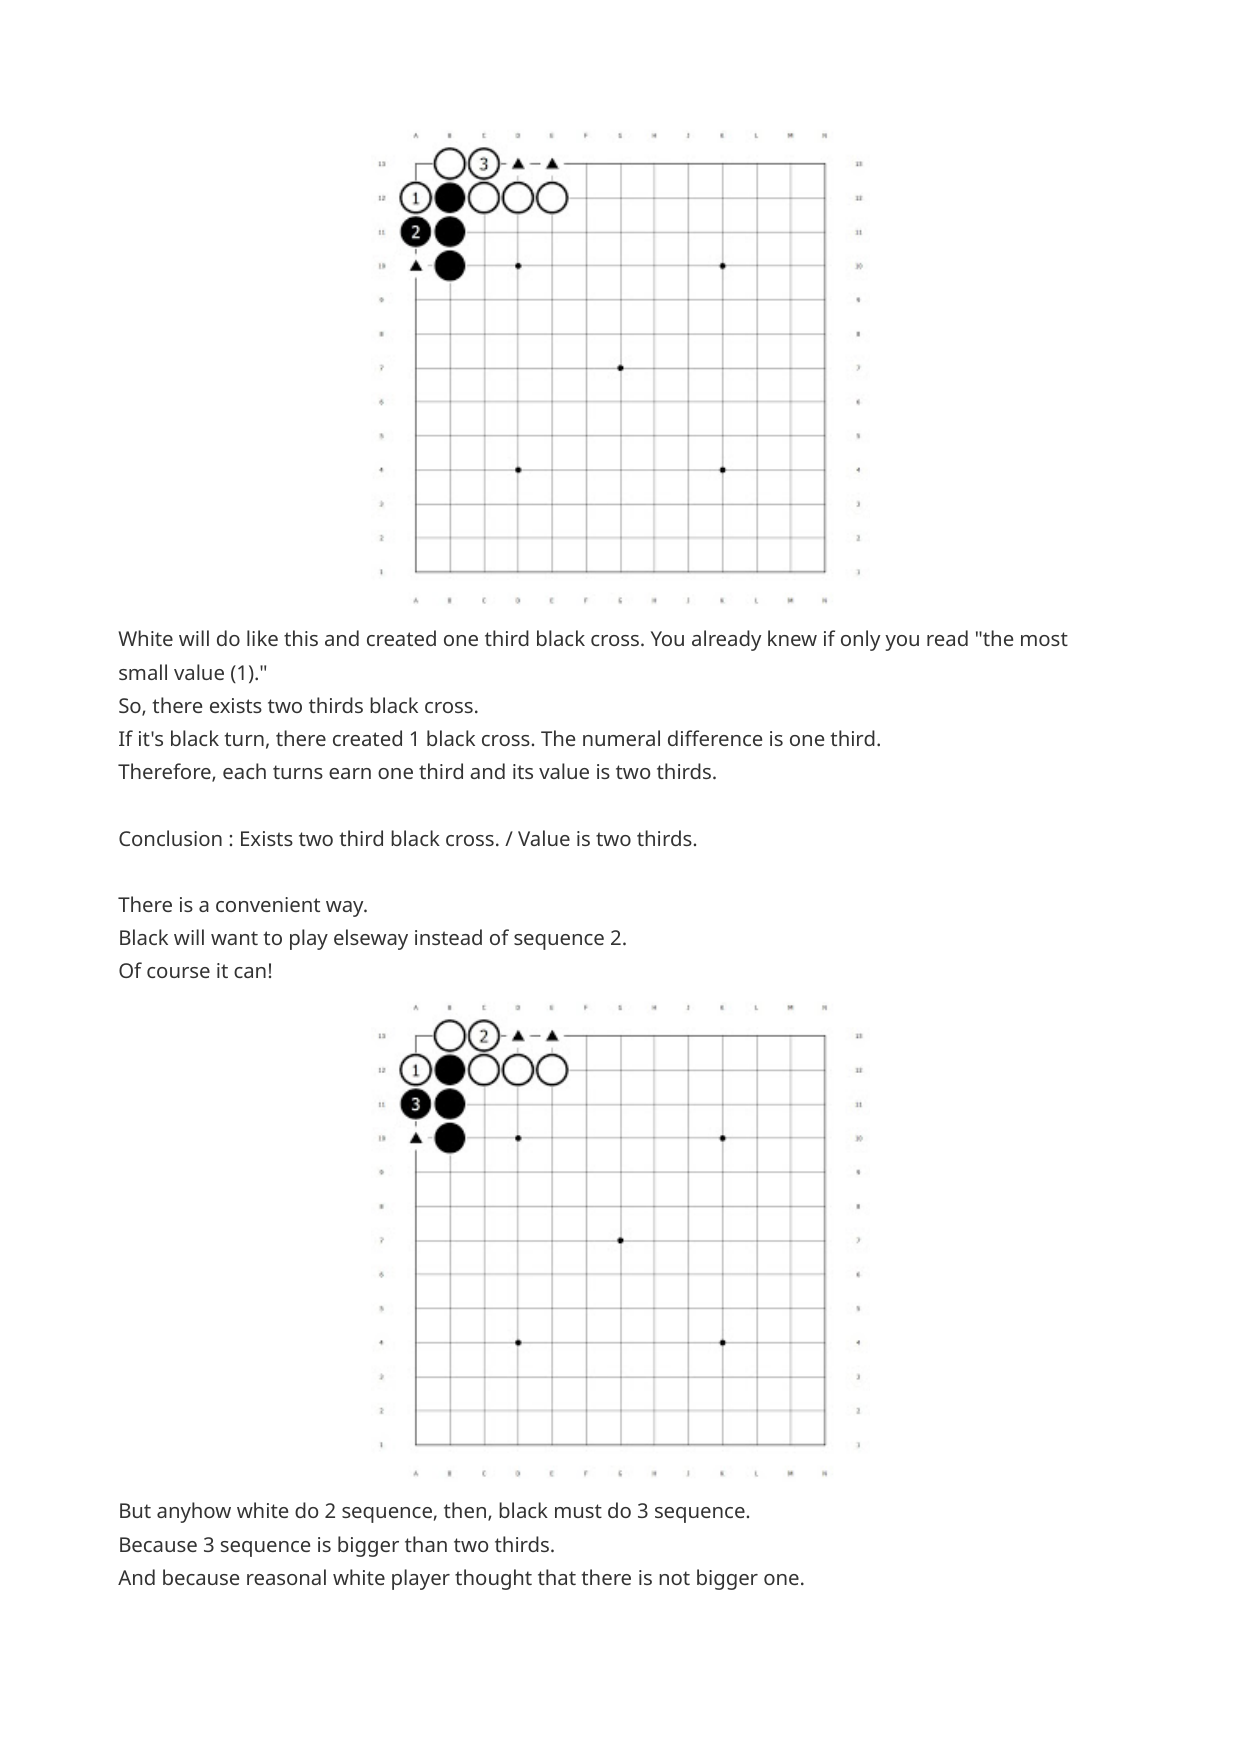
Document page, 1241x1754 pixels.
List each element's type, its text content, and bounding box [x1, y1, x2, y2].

text White will do like this and created one third black cross. You already knew if only you read "the most small value (1)." So, there exists two thirds black cross. If it's black turn, there created 1 black cross. The numeral difference is one third. Therefore, each turns earn one third and its value is two thirds. Conclusion : Exists two third black cross. / Value is two thirds. There is a convenient way. Black will want to play elseway instead of sequence 2. Of course it can! [118, 625, 1122, 985]
text But anyhow white do 2 sequence, then, black must do 3 sequence. Because 3 sequence is bigger than two thirds. And because reasonal white player thought that there is not bigger one. [118, 1497, 1122, 1591]
picture [371, 119, 870, 618]
picture [371, 991, 870, 1490]
